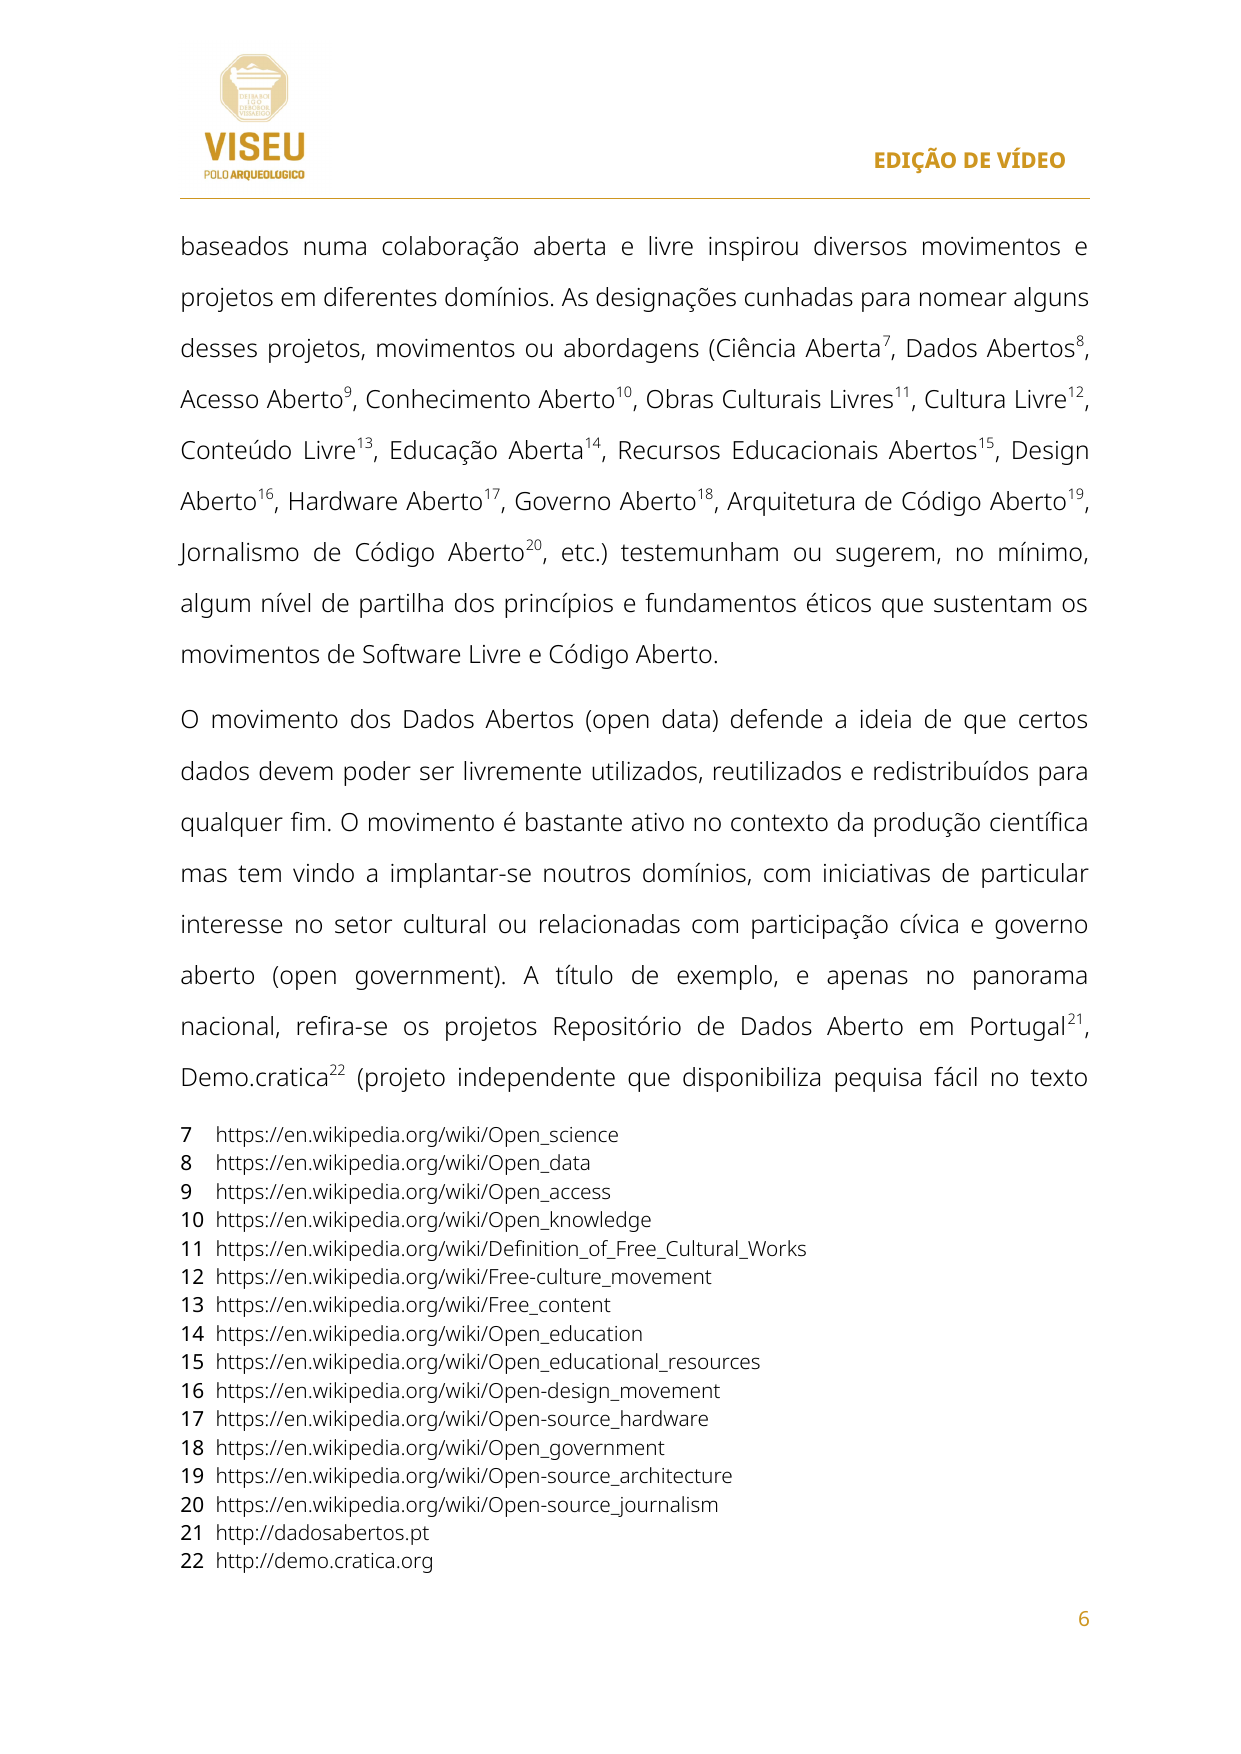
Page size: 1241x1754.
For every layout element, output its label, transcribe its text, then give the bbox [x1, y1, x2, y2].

text https://en.wikipedia.org/wiki/Open_education [180, 1319, 1090, 1347]
text https://en.wikipedia.org/wiki/Open_government [180, 1433, 1090, 1461]
text https://en.wikipedia.org/wiki/Open-source_hardware [180, 1404, 1090, 1433]
text https://en.wikipedia.org/wiki/Open_data [180, 1148, 1090, 1177]
text O movimento dos Dados Abertos (open data) defende a ideia de que certos dados devem poder ser livremente utilizados, reutilizados e redistribuídos para qualquer fim. O movimento é bastante ativo no contexto da produção científica mas tem vindo a implantar-se noutros domínios, com iniciativas de particular interesse no setor cultural ou relacionadas com participação cívica e governo aberto (open government). A título de exemplo, e apenas no panorama nacional, refira-se os projetos Repositório de Dados Aberto em Portugal, Demo.cratica (projeto independente que disponibiliza pequisa fácil no texto [180, 702, 1090, 1093]
text https://en.wikipedia.org/wiki/Free-culture_movement [180, 1262, 1090, 1291]
text http://dadosabertos.pt [180, 1518, 1090, 1547]
text https://en.wikipedia.org/wiki/Open_science [180, 1120, 1090, 1148]
text http://demo.cratica.org [180, 1547, 1090, 1575]
text https://en.wikipedia.org/wiki/Open_knowledge [180, 1205, 1090, 1234]
text https://en.wikipedia.org/wiki/Open-source_journalism [180, 1490, 1090, 1518]
text https://en.wikipedia.org/wiki/Open_access [180, 1177, 1090, 1205]
text https://en.wikipedia.org/wiki/Definition_of_Free_Cultural_Works [180, 1234, 1090, 1262]
text O atual impacto social dos movimentos do Software Livre e de Código Aberto estende-se muito além dos limites do mundo das licenças e do desenvolvimento de software. A sua valorização da partilha e do bem comum baseados numa colaboração aberta e livre inspirou diversos movimentos e projetos em diferentes domínios. As designações cunhadas para nomear alguns desses projetos, movimentos ou abordagens (Ciência Aberta, Dados Abertos, Acesso Aberto, Conhecimento Aberto, Obras Culturais Livres, Cultura Livre, Conteúdo Livre, Educação Aberta, Recursos Educacionais Abertos, Design Aberto, Hardware Aberto, Governo Aberto, Arquitetura de Código Aberto, Jornalismo de Código Aberto, etc.) testemunham ou sugerem, no mínimo, algum nível de partilha dos princípios e fundamentos éticos que sustentam os movimentos de Software Livre e Código Aberto. [180, 228, 1090, 671]
text https://en.wikipedia.org/wiki/Free_content [180, 1291, 1090, 1319]
text https://en.wikipedia.org/wiki/Open-design_movement [180, 1376, 1090, 1404]
text https://en.wikipedia.org/wiki/Open-source_architecture [180, 1461, 1090, 1490]
text https://en.wikipedia.org/wiki/Open_educational_resources [180, 1347, 1090, 1376]
